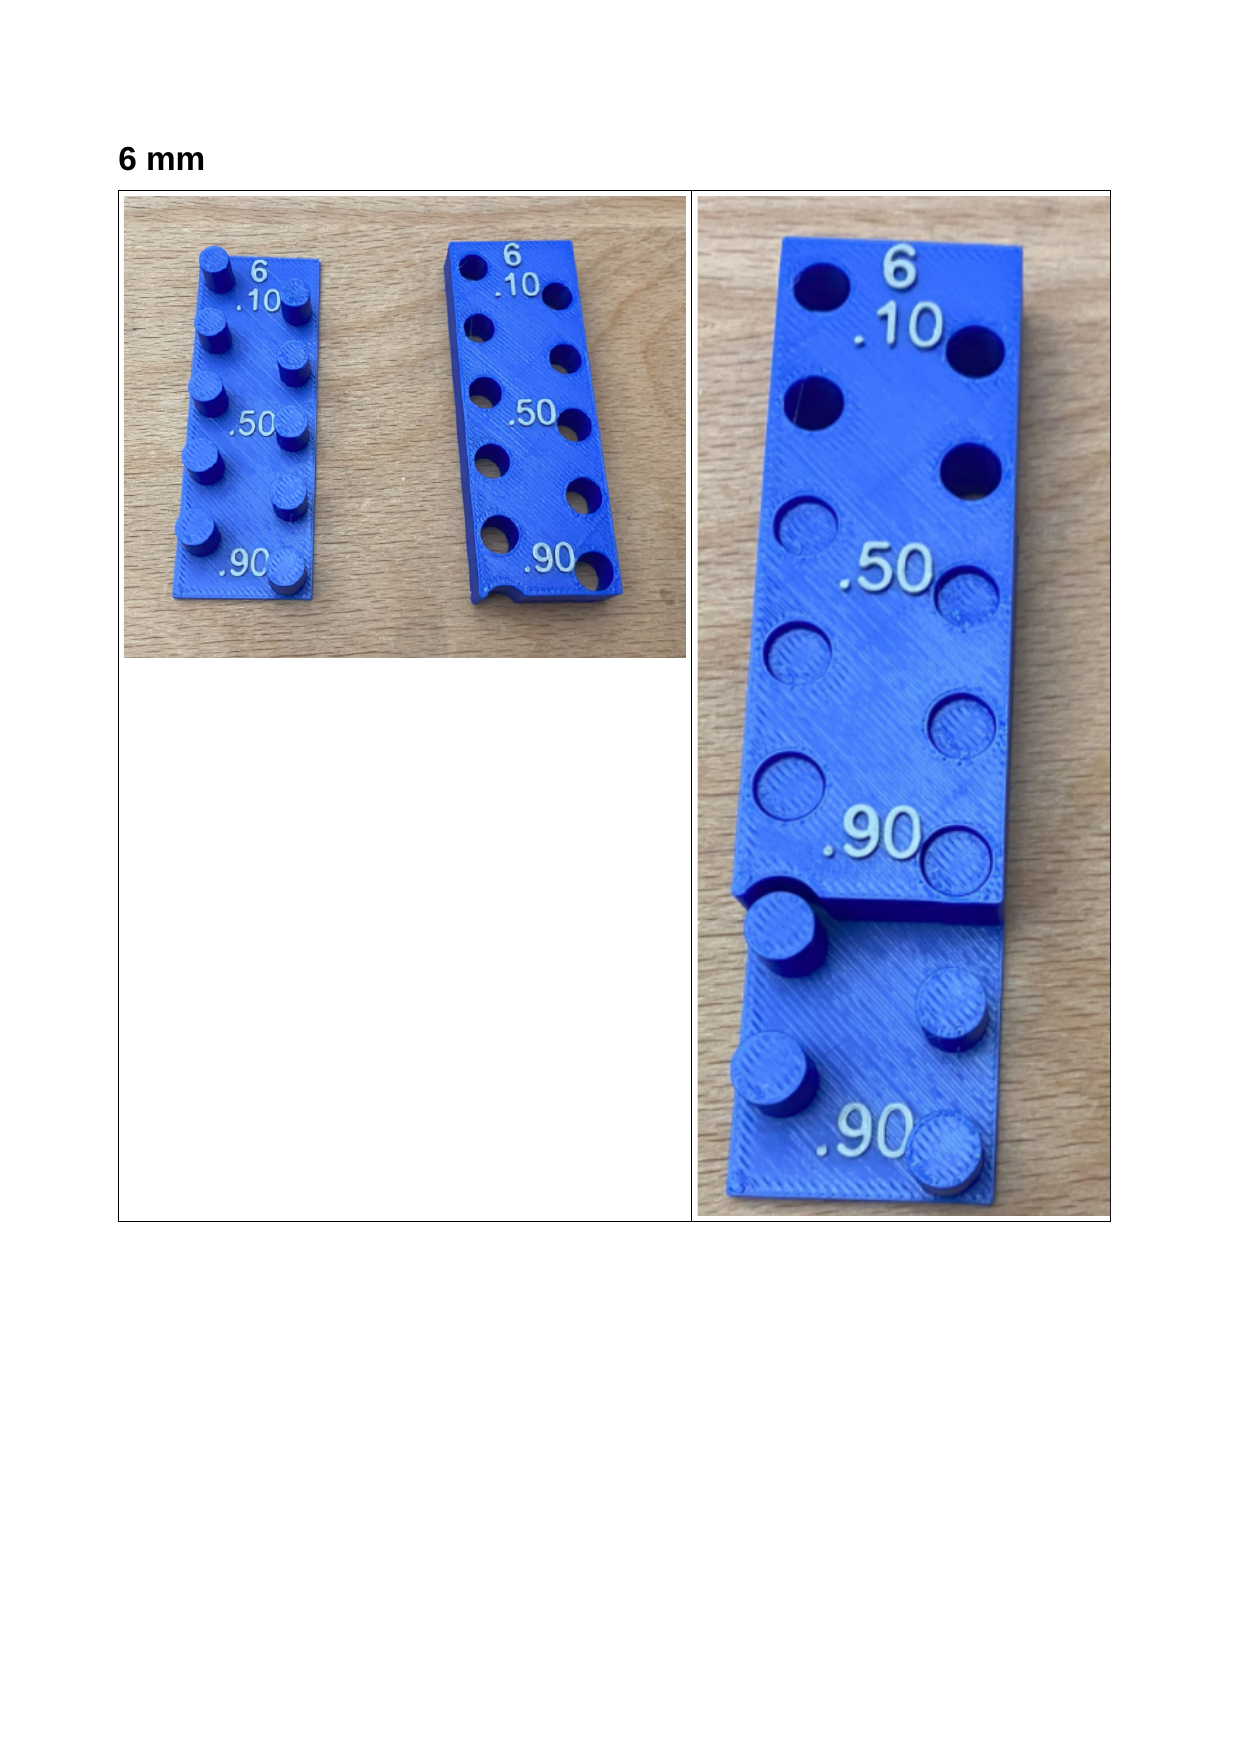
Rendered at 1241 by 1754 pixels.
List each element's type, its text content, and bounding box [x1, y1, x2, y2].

table_header [119, 191, 691, 1221]
picture [697, 196, 1111, 1216]
table_header [692, 191, 1110, 1221]
subtitle 6 mm [118, 139, 1122, 177]
picture [123, 196, 686, 658]
